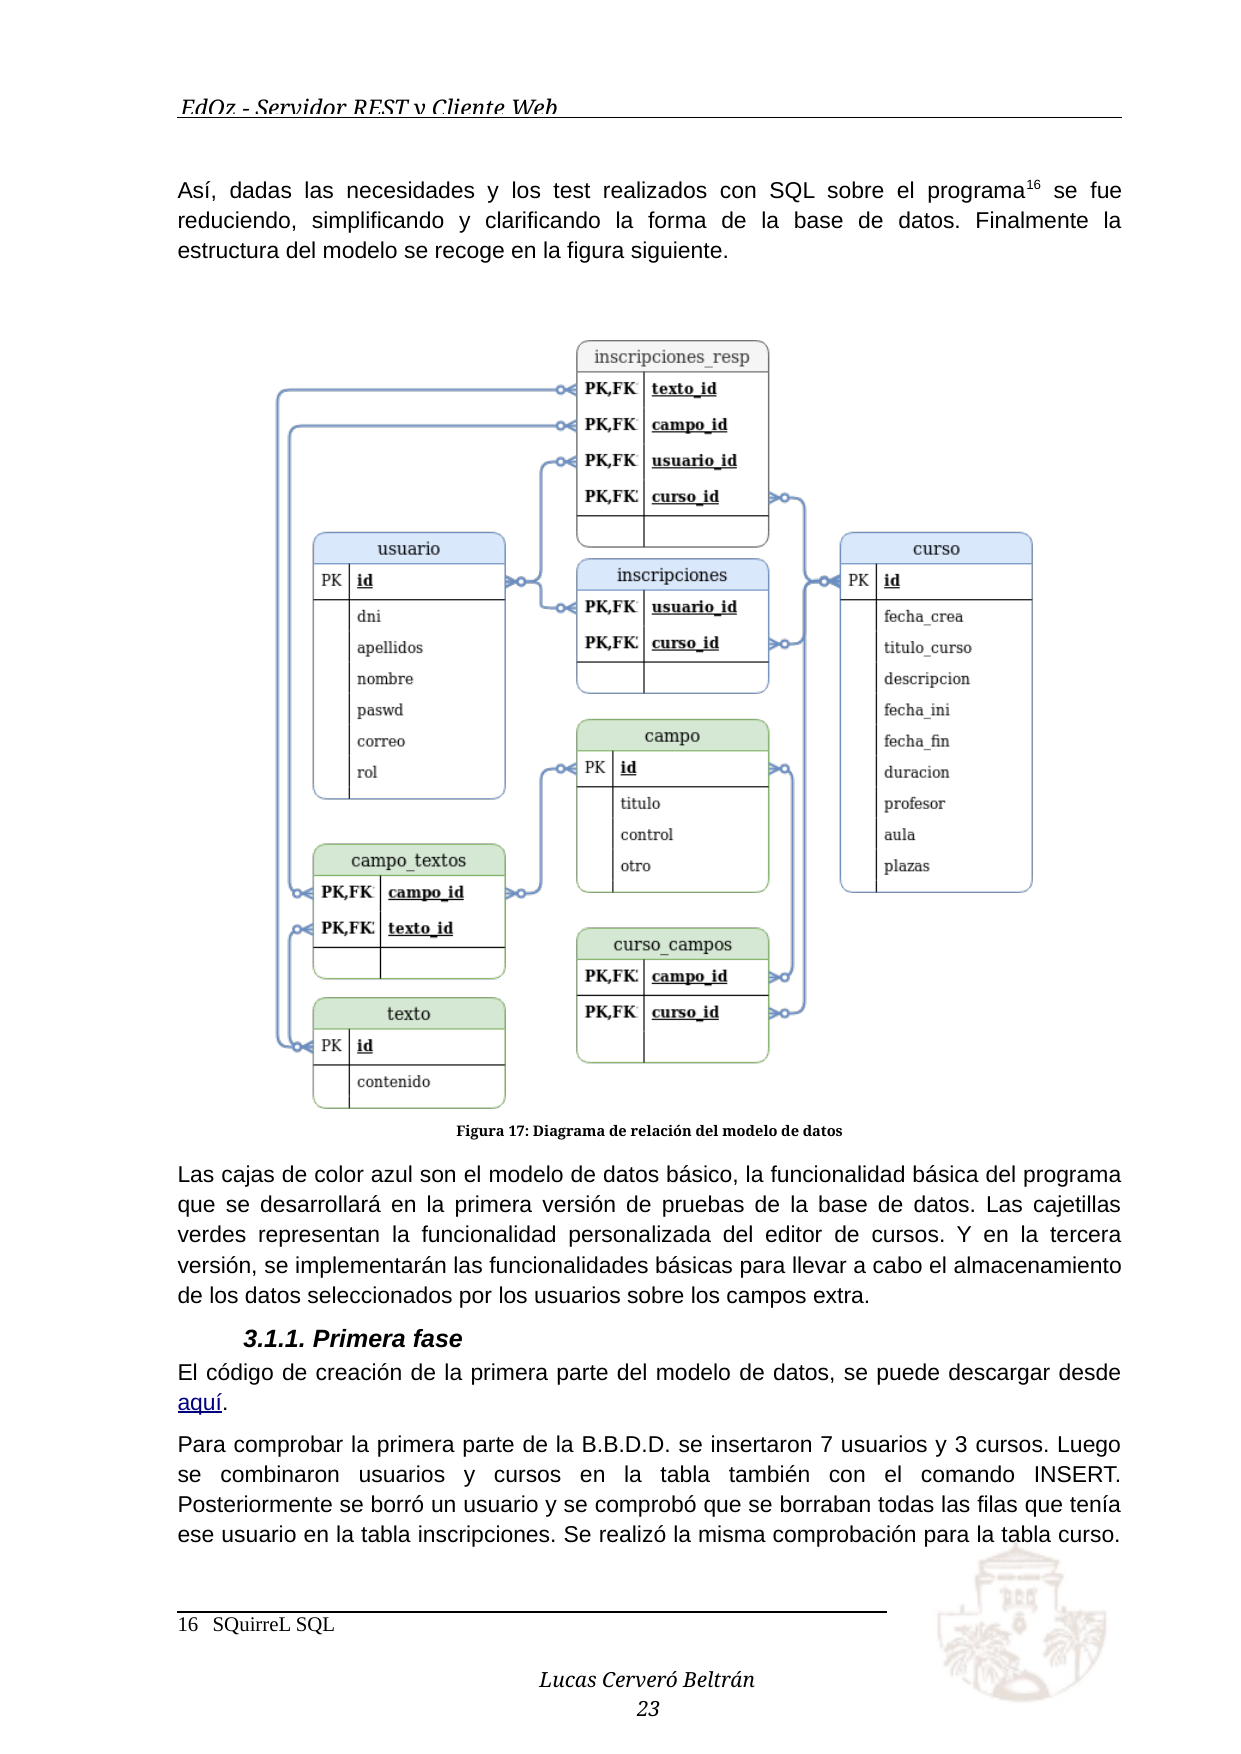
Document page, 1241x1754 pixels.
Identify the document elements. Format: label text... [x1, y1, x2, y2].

text SQuirreL SQL [177, 1612, 1122, 1636]
text Las cajas de color azul son el modelo de datos básico, la funcionalidad básica del programa que se desarrollará en la primera versión de pruebas de la base de datos. Las cajetillas verdes representan la funcionalidad personalizada del editor de cursos. Y en la tercera versión, se implementarán las funcionalidades básicas para llevar a cabo el almacenamiento de los datos seleccionados por los usuarios sobre los campos extra. [177, 1161, 1122, 1308]
text El código de creación de la primera parte del modelo de datos, se puede descargar desde aquí. [177, 1358, 1122, 1415]
text Para comprobar la primera parte de la B.B.D.D. se insertaron 7 usuarios y 3 cursos. Luego se combinaron usuarios y cursos en la tabla también con el comando INSERT. Posteriormente se borró un usuario y se comprobó que se borraban todas las filas que tenía ese usuario en la tabla inscripciones. Se realizó la misma comprobación para la tabla curso. [177, 1431, 1122, 1578]
text Figura 17: Diagrama de relación del modelo de datos [260, 1116, 1039, 1140]
text Así, dadas las necesidades y los test realizados con SQL sobre el programa se fue reduciendo, simplificando y clarificando la forma de la base de datos. Finalmente la estructura del modelo se recoge en la figura siguiente. [177, 177, 1122, 264]
picture [259, 333, 1040, 1116]
list Primera fase [177, 1324, 1122, 1353]
